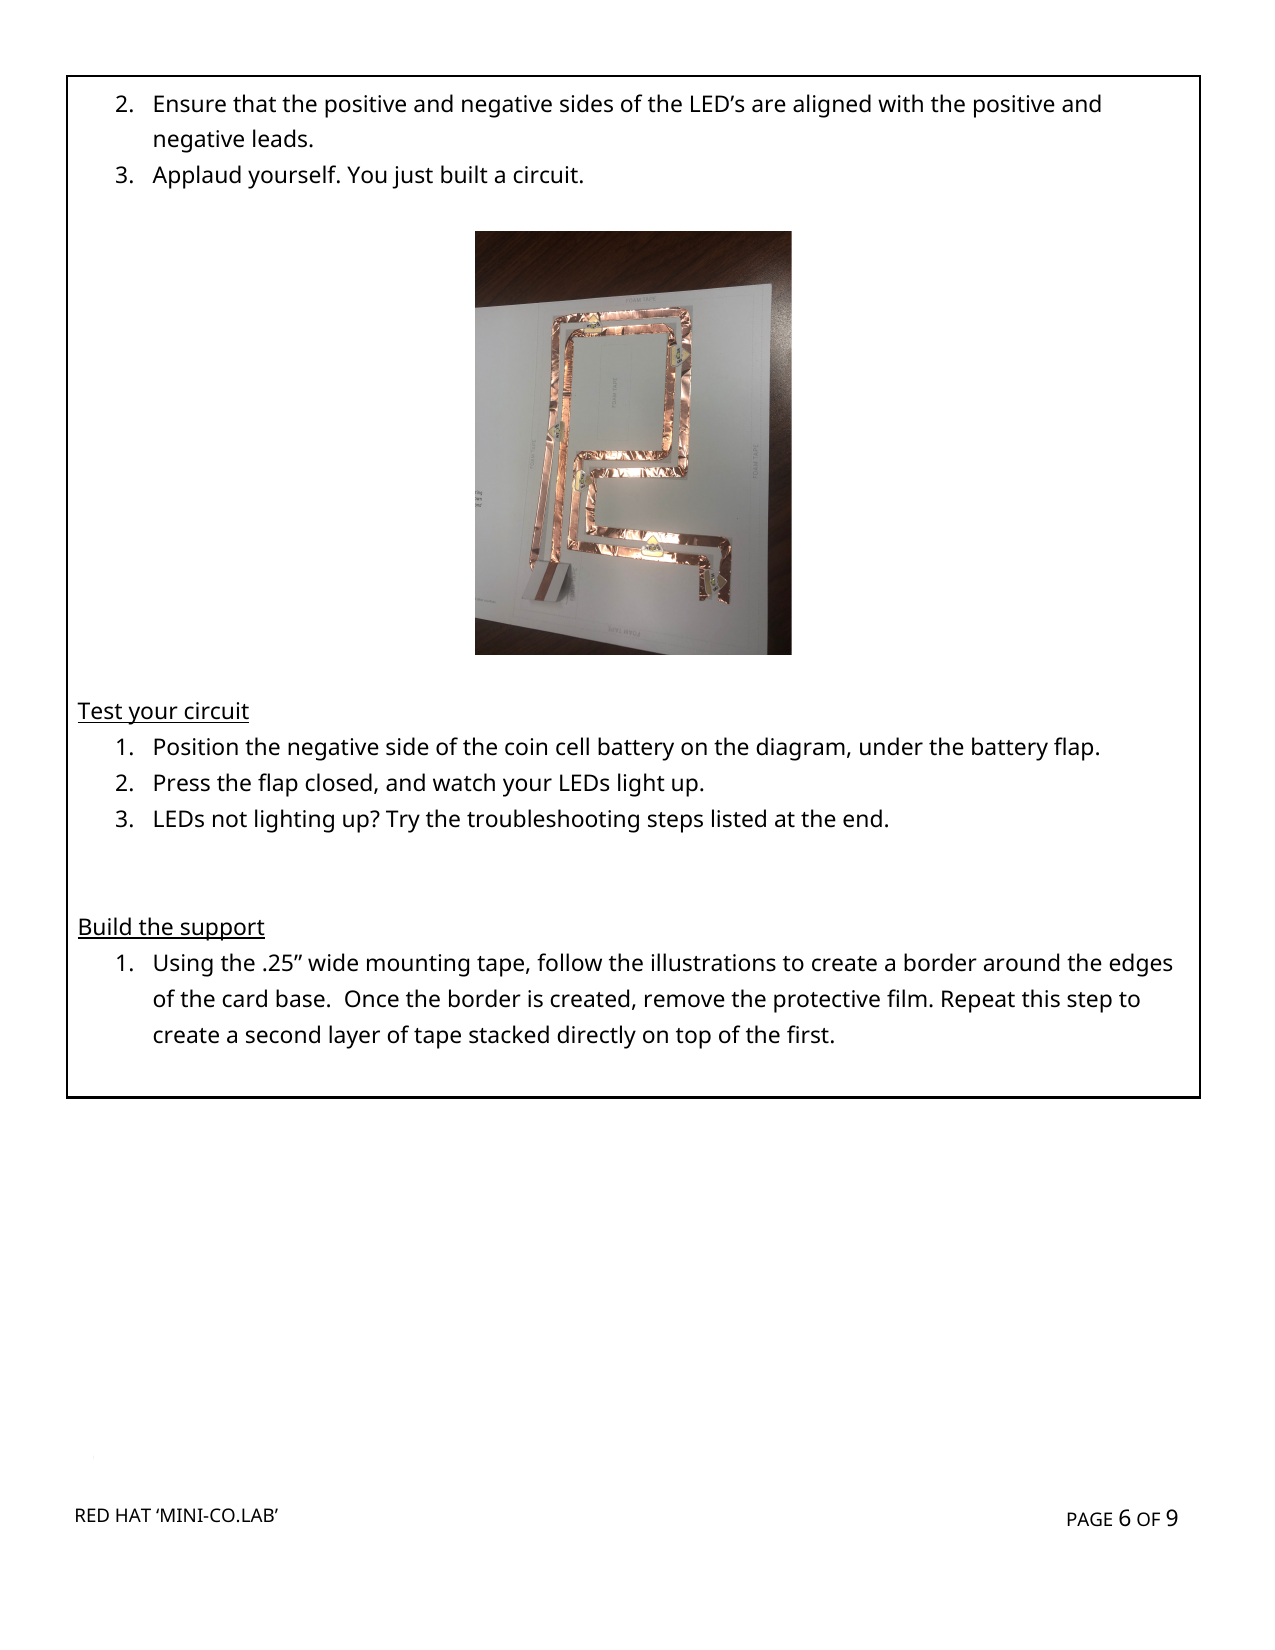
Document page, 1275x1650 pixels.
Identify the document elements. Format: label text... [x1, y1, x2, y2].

picture [475, 231, 792, 655]
table_cell Create the circuit path Using the double-sided tape, adhere the battery flap to the card base where indicated. Starting with one strip of the copper tape on the underside of the battery flap, follow the illustration to adhere the positive lead along the positive lead line. *Make sure the copper tape starts under the flap, so it will touch the top of the coin cell battery, and wraps around the top of the flap to follow the positive lead line. Double check the demo and photos on Github to make sure this part is correct. Using the second strip of the copper tape, start at the battery and follow the negative lead along the negative line. Position the LEDs Using the illustration, adhere the LED stickers along the circuit. Ensure that the positive and negative sides of the LED’s are aligned with the positive and negative leads. Applaud yourself. You just built a circuit. Test your circuit Position the negative side of the coin cell battery on the diagram, under the battery flap. Press the flap closed, and watch your LEDs light up. LEDs not lighting up? Try the troubleshooting steps listed at the end. Build the support Using the .25” wide mounting tape, follow the illustrations to create a border around the edges of the card base. Once the border is created, remove the protective film. Repeat this step to create a second layer of tape stacked directly on top of the first. Using the .25” wide mounting tape, follow the illustrations to make a frame around the battery flap. Once the border is created, remove the protective film. Repeat this step to create a second layer of tape stacked directly on top of the first. Remove the protective film on the top and bottom pieces of the battery flap frame ONLY. Create a third layer of tape on the top and bottom pieces ONLY. You should have three layers stacked on top of each other for the top and bottom only. This extra support ensures that the battery is activated only when you press the button. Using the 2 ” strip of 1” wide mounting tape, adhere the tape where indicated on the illustration. Remove the protective film. Remove the protective film from the card border, NOT the battery flap frame. This will allow the overlay sheet to adhere, while providing a cushion for your battery. Insert your battery into the battery frame. Double check that your battery and LEDs are still working. Choose your design and adhere the overlay sheet to the card base and support system you just built. Test again that your LEDs light up. Fold the card. The inside is blank for your own message and the back side has the Red Hat CO.LAB logo on it. High five your neighbor. You just built an electronic card. NOTE: if you decide to mail this card, please check your local postal regulations. There may be restrictions on weight and the lithium battery inside your card. [68, 77, 1199, 1096]
